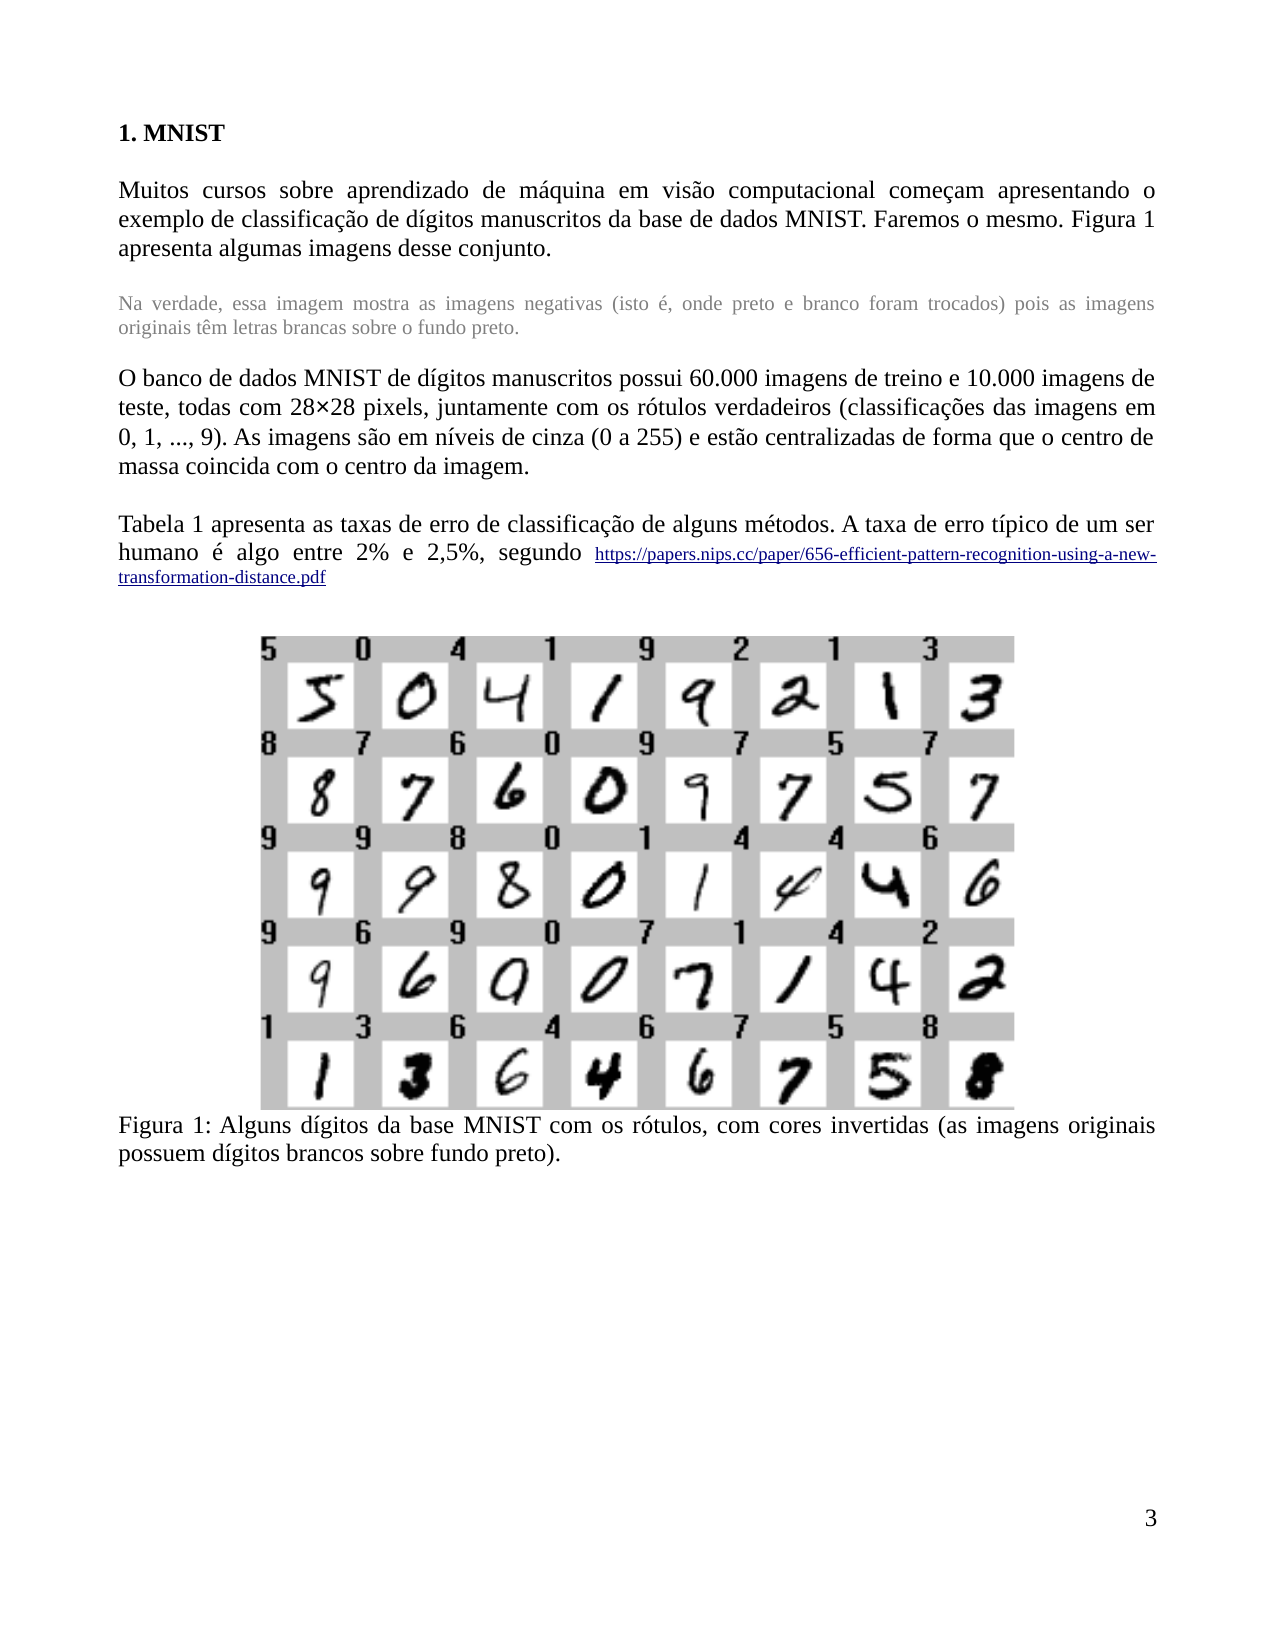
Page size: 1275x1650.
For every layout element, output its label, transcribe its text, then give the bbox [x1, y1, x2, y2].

text 1. MNIST [118, 118, 1157, 147]
text Figura 1: Alguns dígitos da base MNIST com os rótulos, com cores invertidas (as imagens originais possuem dígitos brancos sobre fundo preto). [118, 1110, 1157, 1167]
text Muitos cursos sobre aprendizado de máquina em visão computacional começam apresentando o exemplo de classificação de dígitos manuscritos da base de dados MNIST. Faremos o mesmo. Figura 1 apresenta algumas imagens desse conjunto. [118, 176, 1157, 262]
text O banco de dados MNIST de dígitos manuscritos possui 60.000 imagens de treino e 10.000 imagens de teste, todas com 28×28 pixels, juntamente com os rótulos verdadeiros (classificações das imagens em 0, 1, ..., 9). As imagens são em níveis de cinza (0 a 255) e estão centralizadas de forma que o centro de massa coincida com o centro da imagem. [118, 363, 1157, 480]
text Tabela 1 apresenta as taxas de erro de classificação de alguns métodos. A taxa de erro típico de um ser humano é algo entre 2% e 2,5%, segundo https://papers.nips.cc/paper/656-efficient-pattern-recognition-using-a-new-transformation-distance.pdf [118, 509, 1157, 588]
text Na verdade, essa imagem mostra as imagens negativas (isto é, onde preto e branco foram trocados) pois as imagens originais têm letras brancas sobre o fundo preto. [118, 291, 1157, 339]
